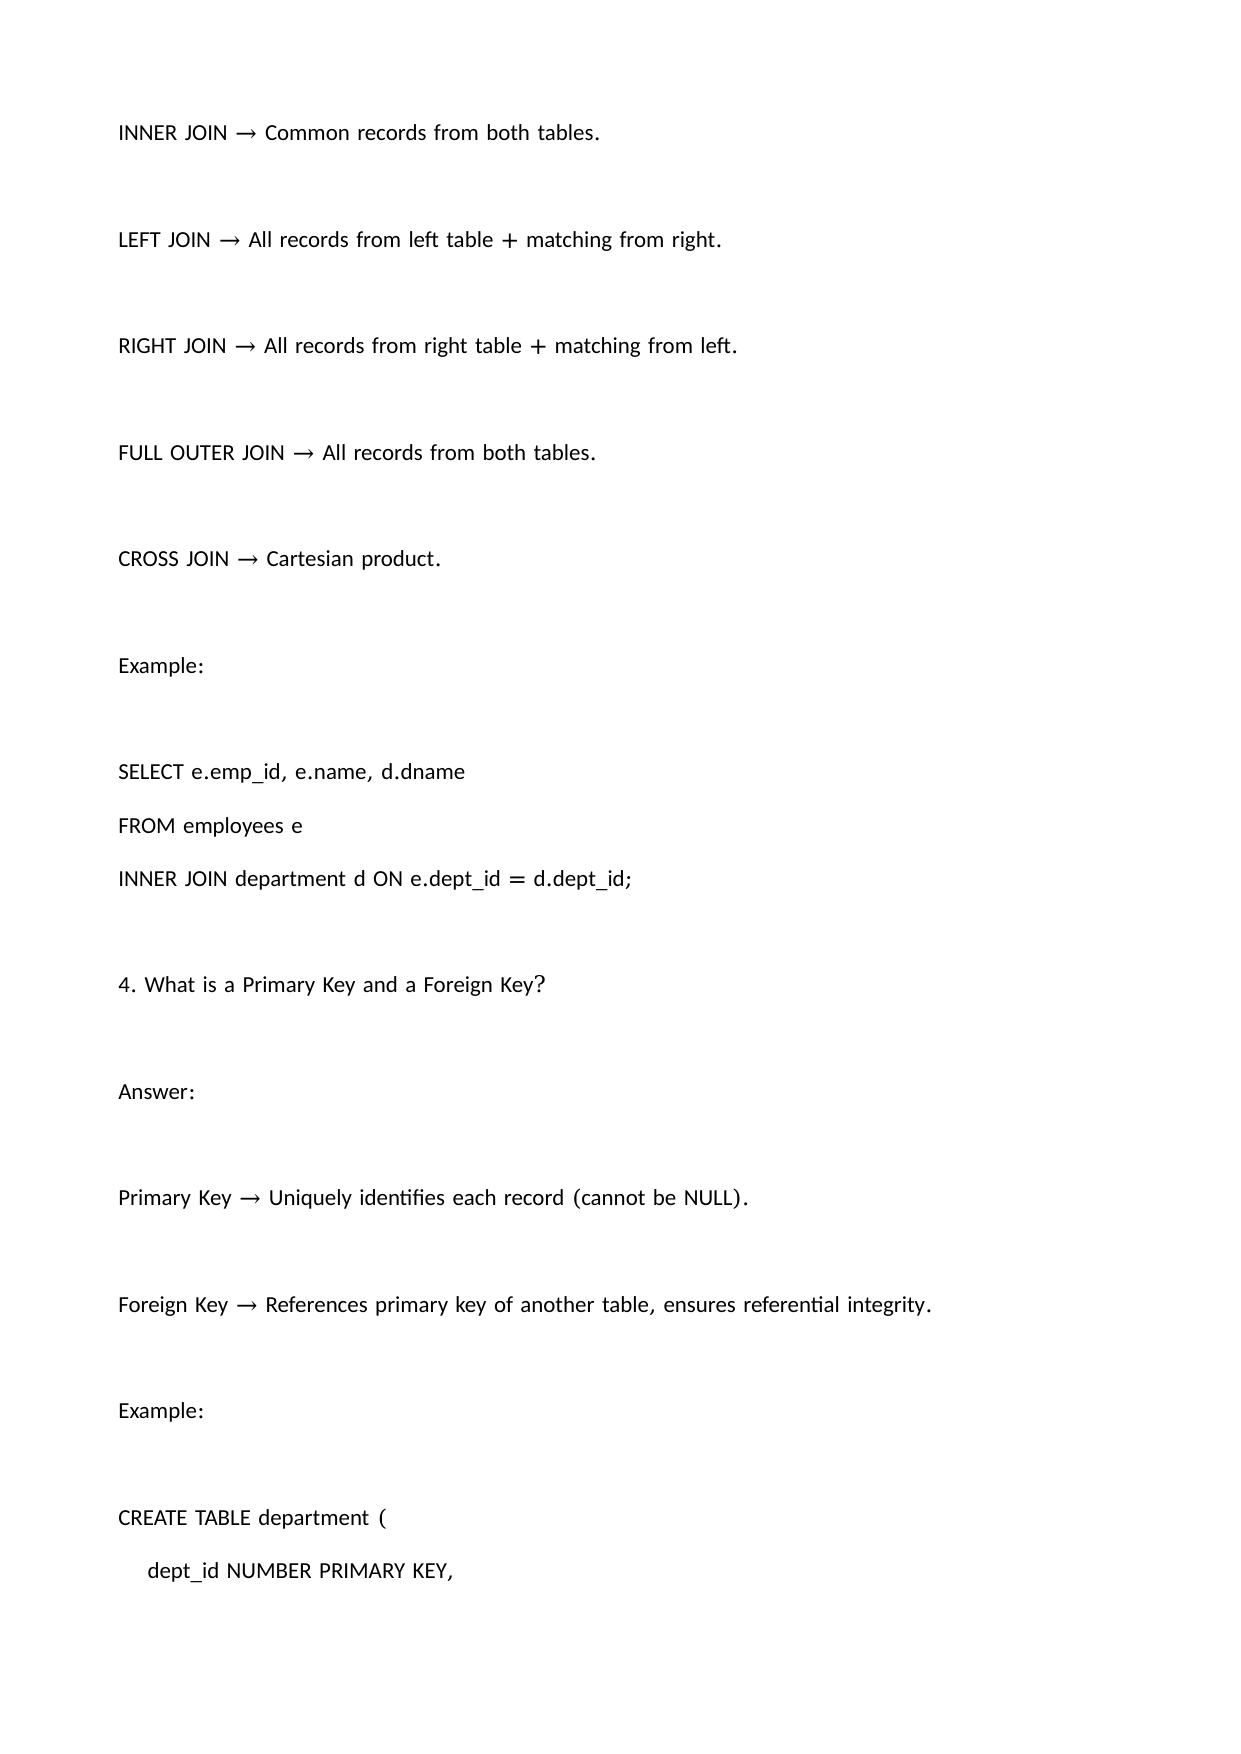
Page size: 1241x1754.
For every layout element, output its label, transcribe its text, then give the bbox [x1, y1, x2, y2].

text Example: [118, 650, 1122, 679]
text 4. What is a Primary Key and a Foreign Key? [118, 970, 1122, 999]
text SELECT e.emp_id, e.name, d.dname [118, 757, 1122, 785]
text FULL OUTER JOIN → All records from both tables. [118, 437, 1122, 466]
text dept_id NUMBER PRIMARY KEY, [118, 1556, 1122, 1584]
text Answer: [118, 1077, 1122, 1105]
text CROSS JOIN → Cartesian product. [118, 544, 1122, 572]
text Primary Key → Uniquely identifies each record (cannot be NULL). [118, 1183, 1122, 1212]
text INNER JOIN → Common records from both tables. [118, 118, 1122, 147]
text CREATE TABLE department ( [118, 1502, 1122, 1531]
text Example: [118, 1396, 1122, 1424]
text LEFT JOIN → All records from left table + matching from right. [118, 224, 1122, 253]
text FROM employees e [118, 810, 1122, 839]
text Foreign Key → References primary key of another table, ensures referential integrity. [118, 1289, 1122, 1318]
text RIGHT JOIN → All records from right table + matching from left. [118, 331, 1122, 359]
text INNER JOIN department d ON e.dept_id = d.dept_id; [118, 864, 1122, 892]
